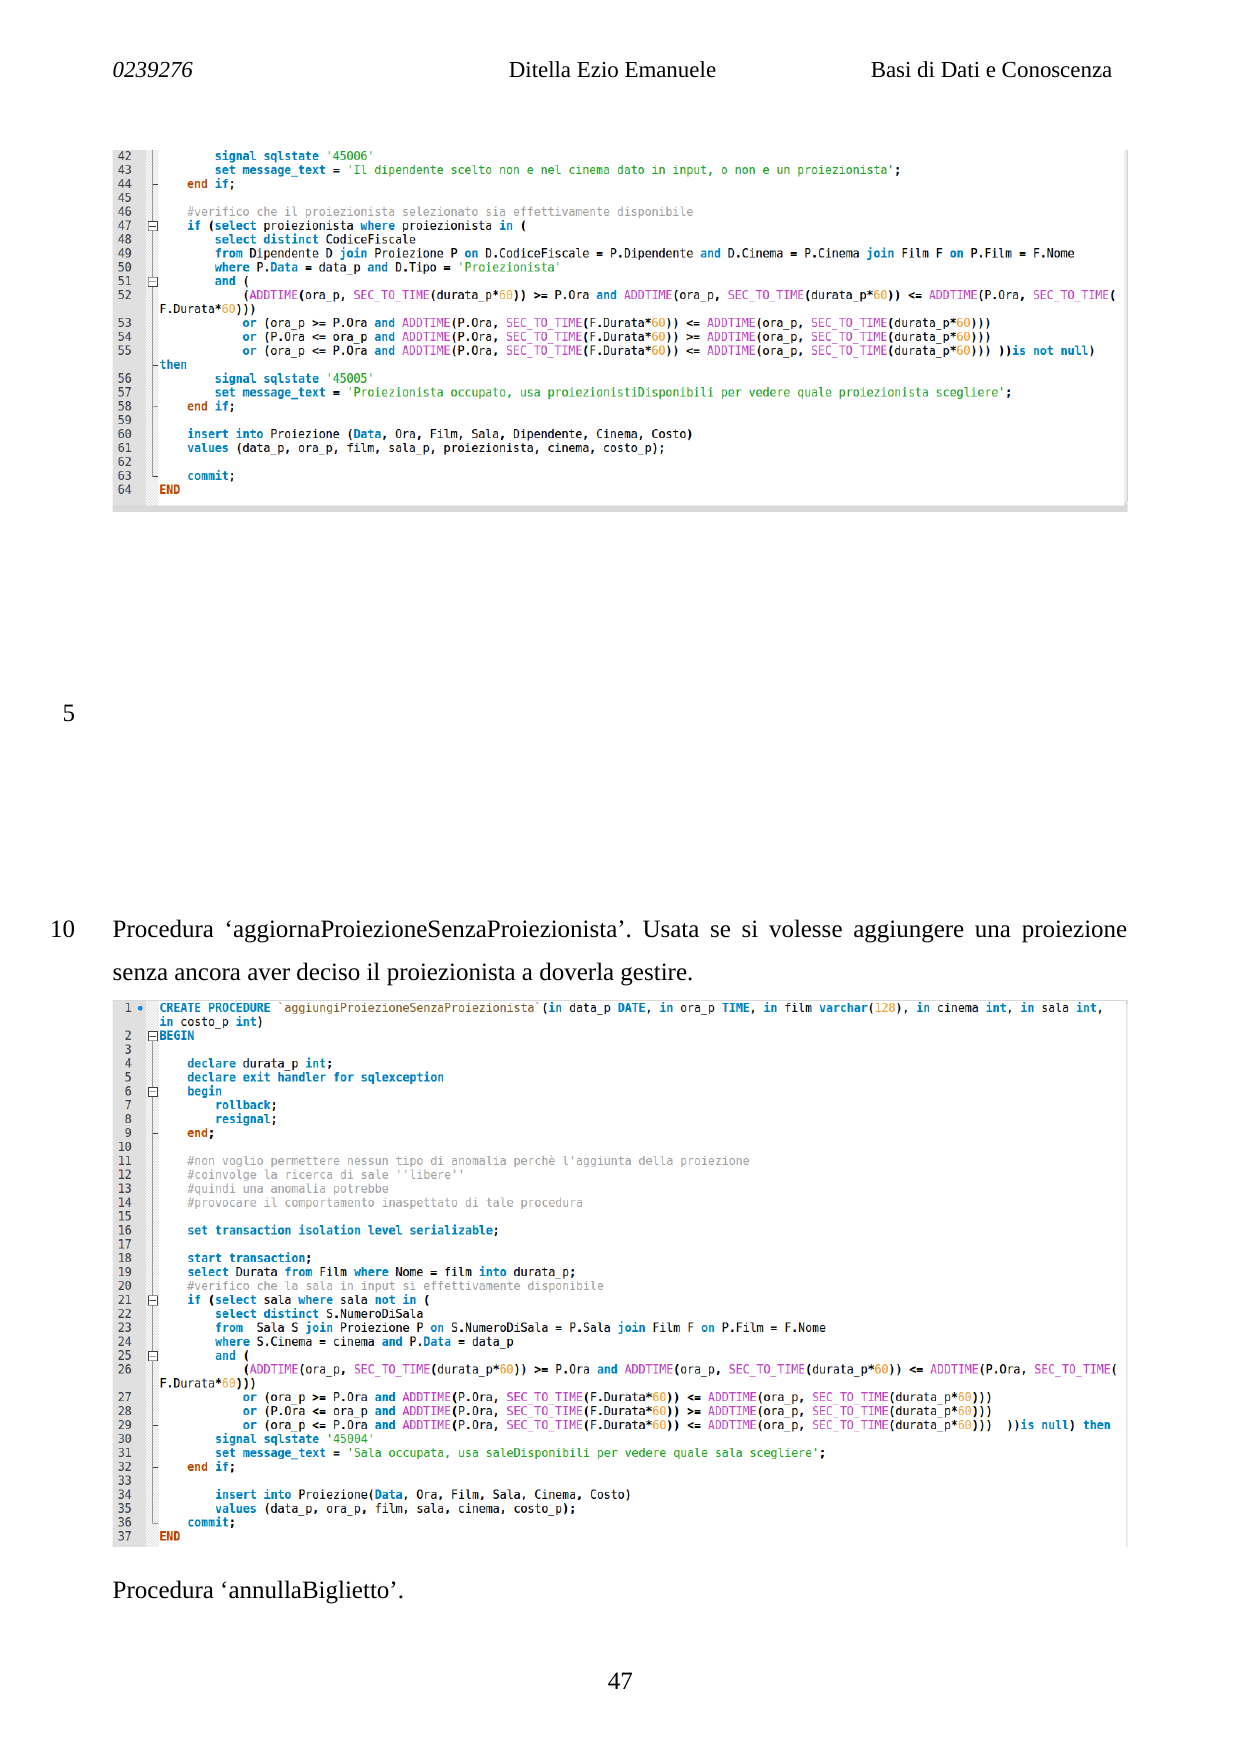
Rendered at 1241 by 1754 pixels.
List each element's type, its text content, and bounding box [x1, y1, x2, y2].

text Procedura ‘aggiornaProiezioneSenzaProiezionista’. Usata se si volesse aggiungere una proiezione senza ancora aver deciso il proiezionista a doverla gestire. [112, 914, 1128, 986]
picture [112, 150, 1128, 512]
picture [112, 1000, 1128, 1547]
text Procedura ‘annullaBiglietto’. [112, 1547, 1128, 1604]
